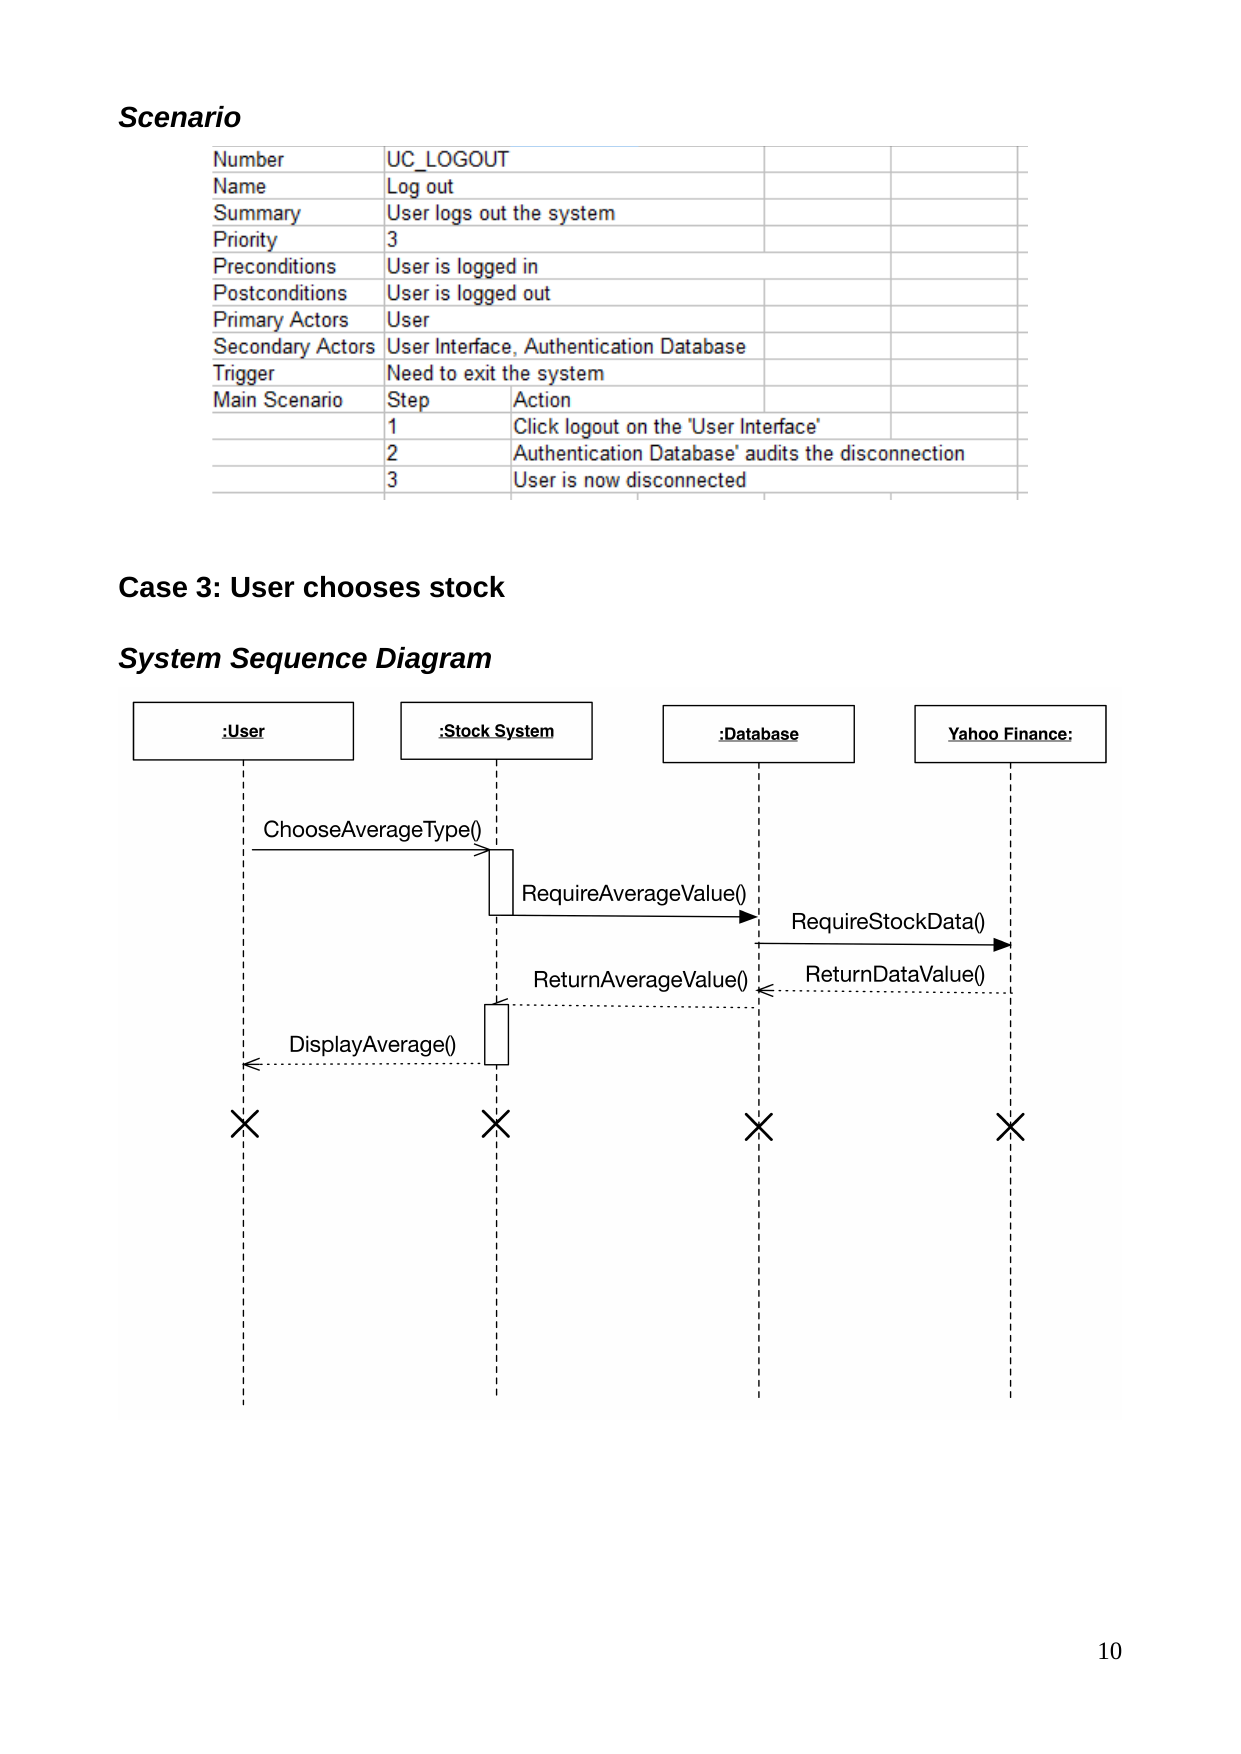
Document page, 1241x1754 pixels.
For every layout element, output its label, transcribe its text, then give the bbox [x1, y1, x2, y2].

subtitle System Sequence Diagram [118, 641, 1122, 675]
subtitle Case 3: User chooses stock [118, 570, 1122, 604]
picture [212, 146, 1028, 500]
picture [118, 687, 1122, 1420]
subtitle Scenario [118, 100, 1122, 133]
